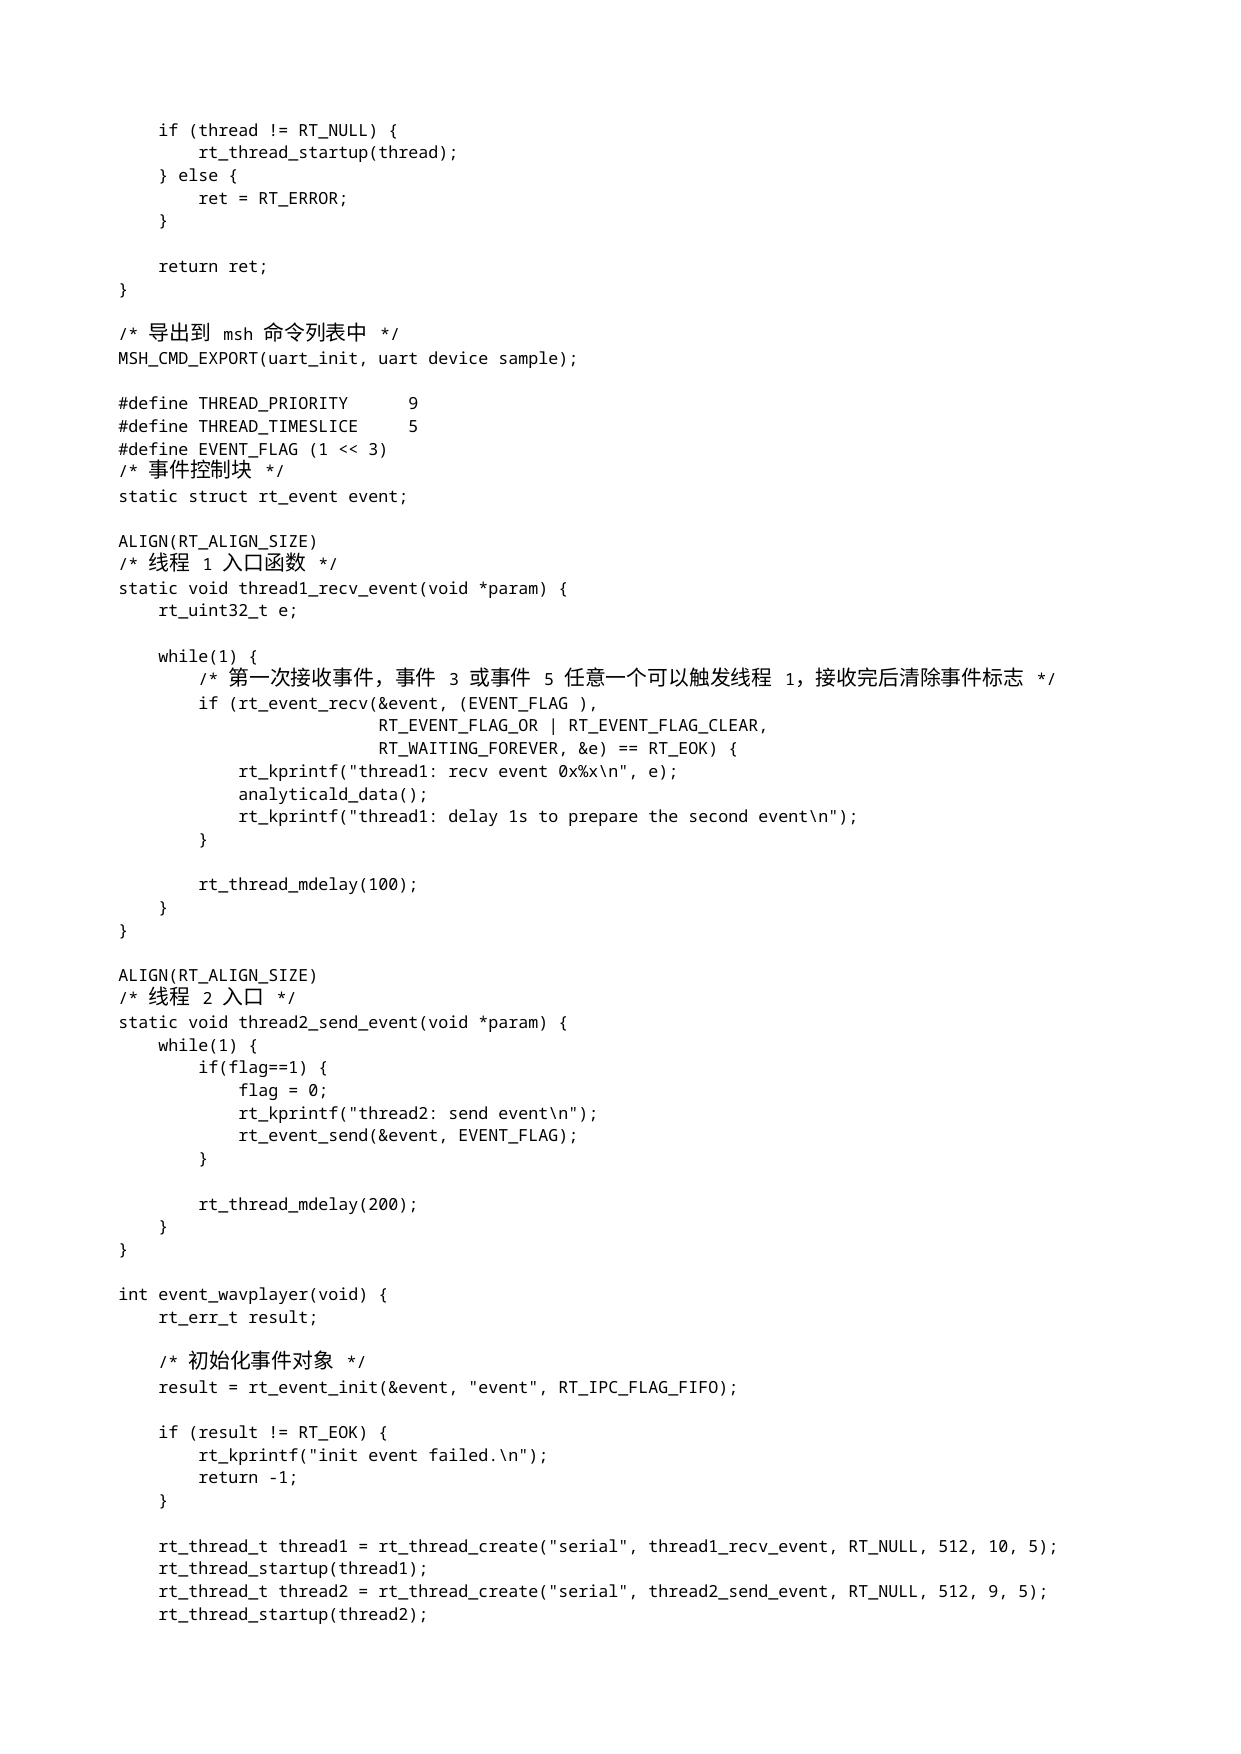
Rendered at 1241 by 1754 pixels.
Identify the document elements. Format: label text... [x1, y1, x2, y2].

text ret = RT_ERROR; [118, 186, 1122, 209]
text RT_EVENT_FLAG_OR | RT_EVENT_FLAG_CLEAR, [118, 714, 1122, 737]
text static void thread1_recv_event(void *param) { [118, 576, 1122, 599]
text /* 导出到 msh 命令列表中 */ [118, 322, 1122, 347]
text rt_event_send(&event, EVENT_FLAG); [118, 1124, 1122, 1147]
text #define THREAD_PRIORITY 9 [118, 392, 1122, 415]
text rt_thread_startup(thread); [118, 141, 1122, 163]
text } [118, 277, 1122, 300]
text rt_thread_t thread2 = rt_thread_create("serial", thread2_send_event, RT_NULL, 512, 9, 5); [118, 1579, 1122, 1602]
text } [118, 896, 1122, 918]
text rt_thread_startup(thread2); [118, 1602, 1122, 1625]
text /* 第一次接收事件，事件 3 或事件 5 任意一个可以触发线程 1，接收完后清除事件标志 */ [118, 667, 1122, 691]
text while(1) { [118, 1033, 1122, 1056]
text rt_thread_mdelay(100); [118, 873, 1122, 896]
text #define EVENT_FLAG (1 << 3) [118, 437, 1122, 460]
text if (thread != RT_NULL) { [118, 118, 1122, 141]
text /* 事件控制块 */ [118, 460, 1122, 484]
text if (result != RT_EOK) { [118, 1421, 1122, 1443]
text } [118, 1147, 1122, 1169]
text static struct rt_event event; [118, 484, 1122, 507]
text } [118, 1215, 1122, 1238]
text } [118, 1489, 1122, 1511]
text flag = 0; [118, 1079, 1122, 1101]
text rt_thread_startup(thread1); [118, 1557, 1122, 1579]
text int event_wavplayer(void) { [118, 1283, 1122, 1306]
text ALIGN(RT_ALIGN_SIZE) [118, 529, 1122, 552]
text while(1) { [118, 644, 1122, 667]
text rt_thread_mdelay(200); [118, 1192, 1122, 1215]
text } [118, 827, 1122, 850]
text rt_kprintf("thread2: send event\n"); [118, 1101, 1122, 1124]
text if(flag==1) { [118, 1056, 1122, 1079]
text rt_err_t result; [118, 1306, 1122, 1328]
text ALIGN(RT_ALIGN_SIZE) [118, 964, 1122, 986]
text } [118, 209, 1122, 232]
text rt_kprintf("thread1: recv event 0x%x\n", e); [118, 759, 1122, 782]
text analyticald_data(); [118, 782, 1122, 805]
text /* 线程 1 入口函数 */ [118, 552, 1122, 576]
text /* 初始化事件对象 */ [118, 1351, 1122, 1375]
text } [118, 918, 1122, 941]
text if (rt_event_recv(&event, (EVENT_FLAG ), [118, 691, 1122, 714]
text rt_uint32_t e; [118, 599, 1122, 622]
text rt_thread_t thread1 = rt_thread_create("serial", thread1_recv_event, RT_NULL, 512, 10, 5); [118, 1534, 1122, 1557]
text RT_WAITING_FOREVER, &e) == RT_EOK) { [118, 737, 1122, 759]
text #define THREAD_TIMESLICE 5 [118, 415, 1122, 437]
text return ret; [118, 254, 1122, 277]
text rt_kprintf("init event failed.\n"); [118, 1443, 1122, 1466]
text static void thread2_send_event(void *param) { [118, 1011, 1122, 1033]
text } [118, 1238, 1122, 1260]
text result = rt_event_init(&event, "event", RT_IPC_FLAG_FIFO); [118, 1375, 1122, 1398]
text rt_kprintf("thread1: delay 1s to prepare the second event\n"); [118, 805, 1122, 827]
text return -1; [118, 1466, 1122, 1489]
text } else { [118, 163, 1122, 186]
text MSH_CMD_EXPORT(uart_init, uart device sample); [118, 347, 1122, 369]
text /* 线程 2 入口 */ [118, 986, 1122, 1011]
